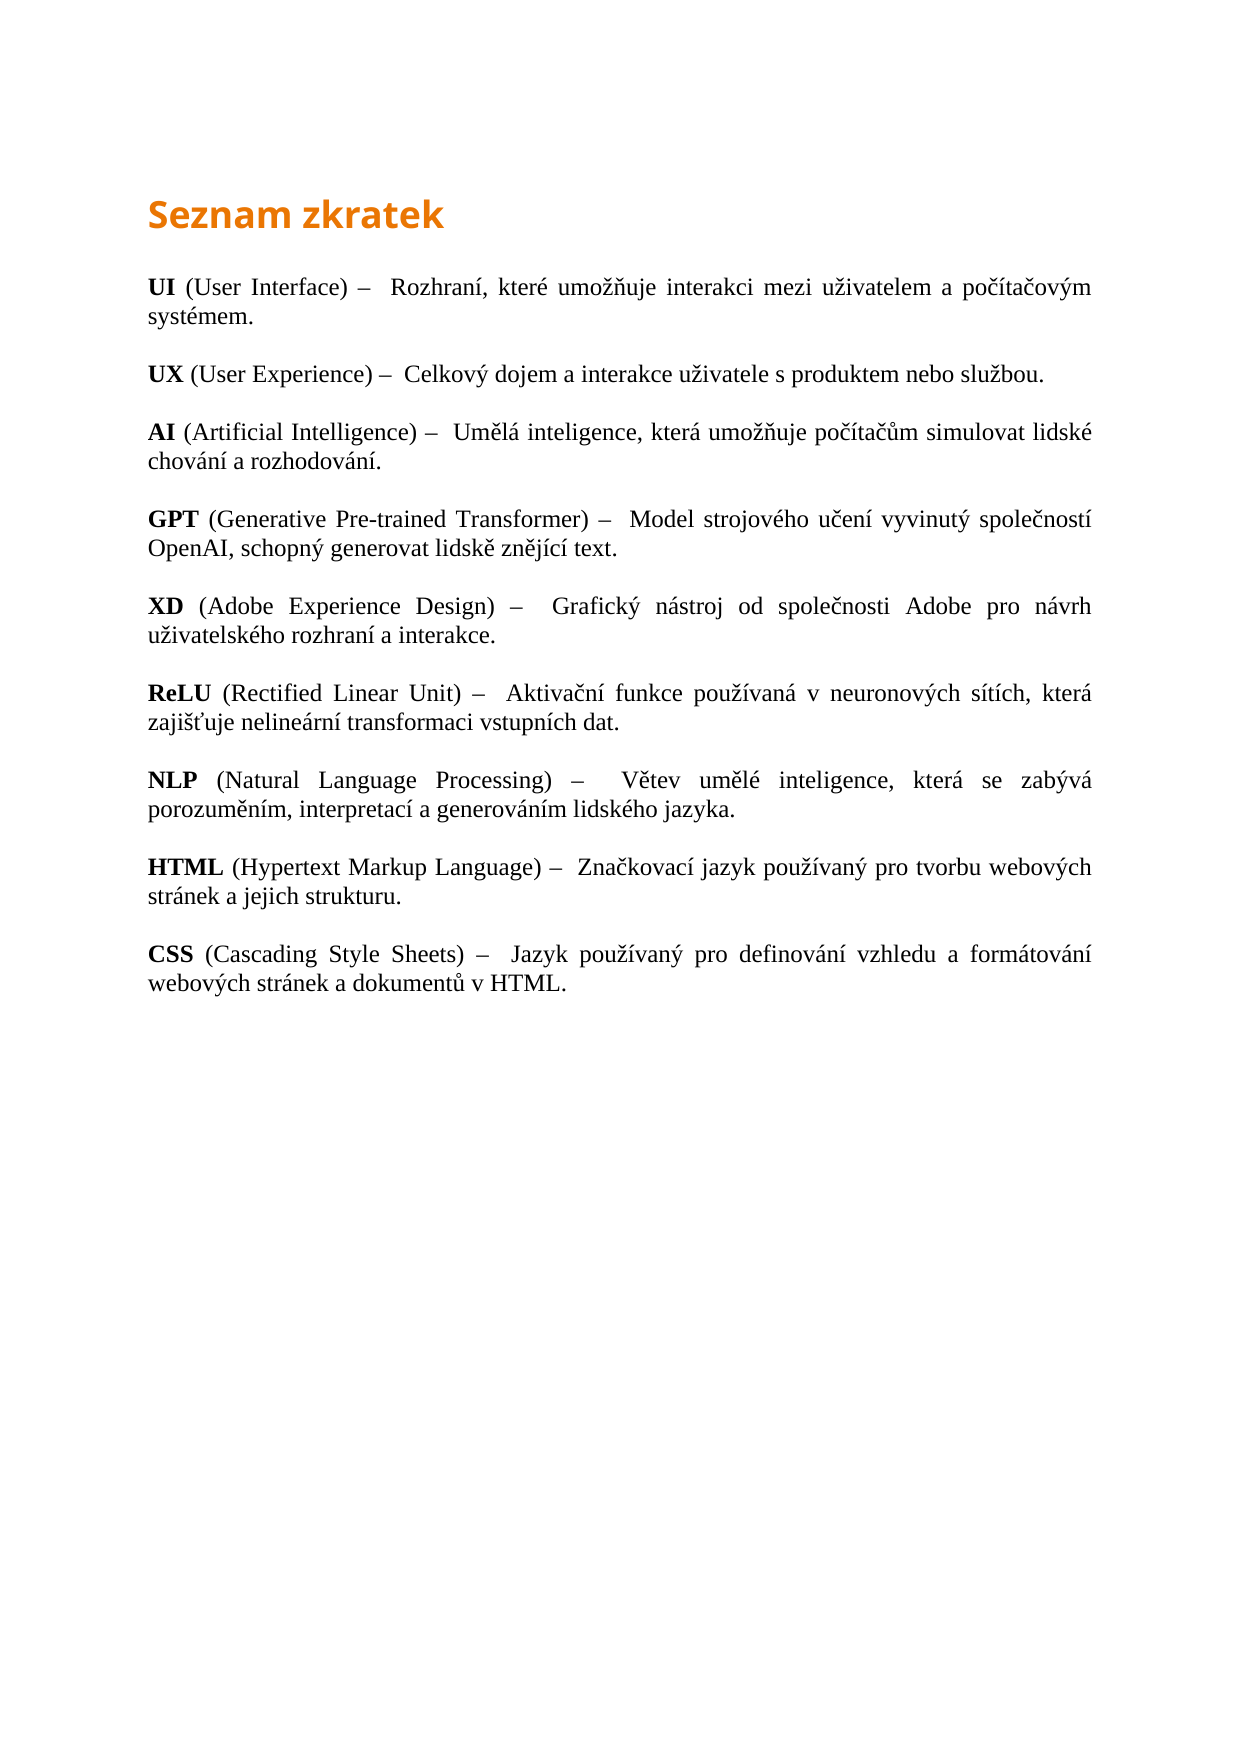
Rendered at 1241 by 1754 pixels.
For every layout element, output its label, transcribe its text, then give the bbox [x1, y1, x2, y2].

text AI (Artificial Intelligence) – Umělá inteligence, která umožňuje počítačům simulovat lidské chování a rozhodování. [148, 417, 1092, 475]
text UI (User Interface) – Rozhraní, které umožňuje interakci mezi uživatelem a počítačovým systémem. [148, 272, 1092, 330]
text ReLU (Rectified Linear Unit) – Aktivační funkce používaná v neuronových sítích, která zajišťuje nelineární transformaci vstupních dat. [148, 678, 1092, 736]
text UX (User Experience) – Celkový dojem a interakce uživatele s produktem nebo službou. [148, 359, 1092, 388]
text HTML (Hypertext Markup Language) – Značkovací jazyk používaný pro tvorbu webových stránek a jejich strukturu. [148, 852, 1092, 910]
text XD (Adobe Experience Design) – Grafický nástroj od společnosti Adobe pro návrh uživatelského rozhraní a interakce. [148, 591, 1092, 649]
text GPT (Generative Pre-trained Transformer) – Model strojového učení vyvinutý společností OpenAI, schopný generovat lidskě znějící text. [148, 504, 1092, 562]
text NLP (Natural Language Processing) – Větev umělé inteligence, která se zabývá porozuměním, interpretací a generováním lidského jazyka. [148, 765, 1092, 823]
text CSS (Cascading Style Sheets) – Jazyk používaný pro definování vzhledu a formátování webových stránek a dokumentů v HTML. [148, 939, 1092, 997]
subtitle Seznam zkratek [148, 188, 1092, 239]
